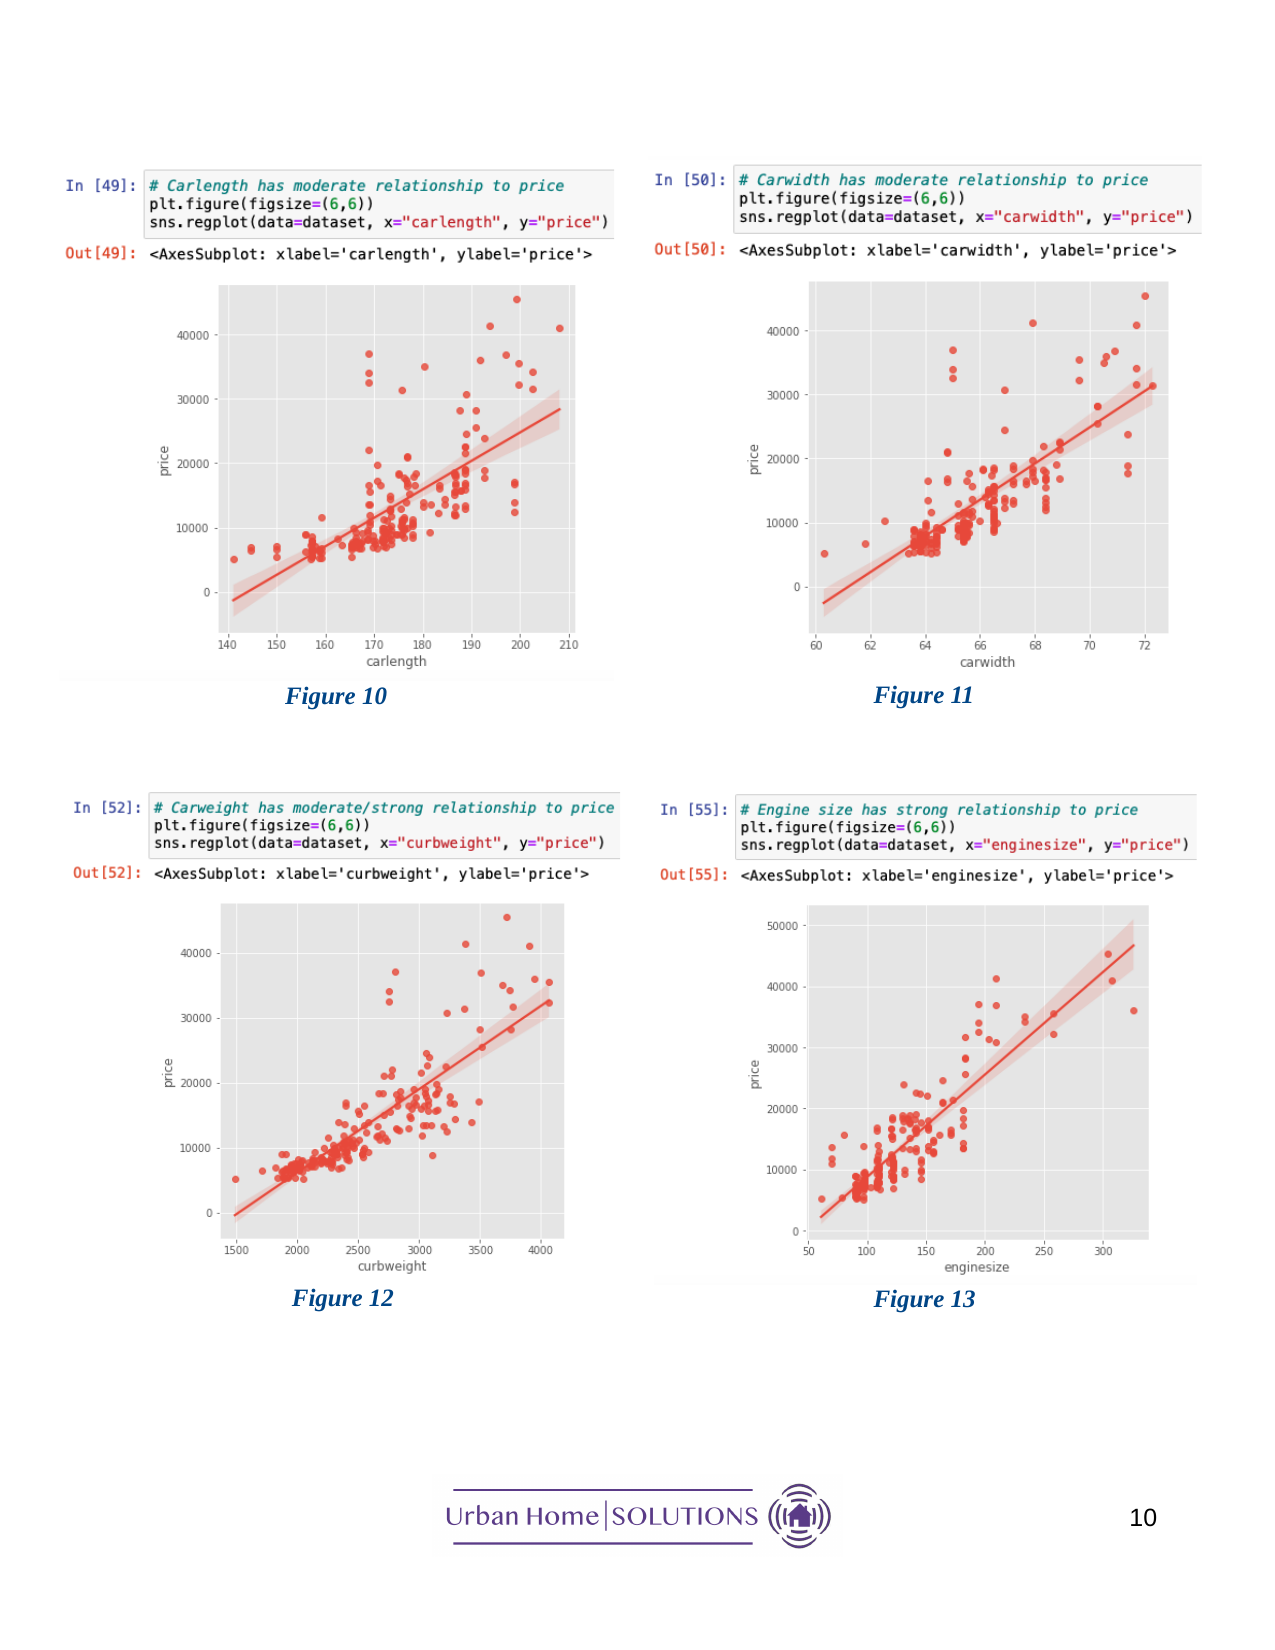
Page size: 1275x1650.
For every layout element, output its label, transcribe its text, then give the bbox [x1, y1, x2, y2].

text Figure 13 [654, 1285, 1197, 1313]
picture [67, 787, 621, 1283]
picture [654, 787, 1197, 1285]
text Figure 12 [67, 1283, 620, 1312]
text Figure 11 [648, 681, 1202, 709]
picture [59, 161, 615, 681]
picture [432, 1474, 844, 1557]
text Figure 10 [59, 681, 614, 710]
picture [648, 156, 1202, 681]
